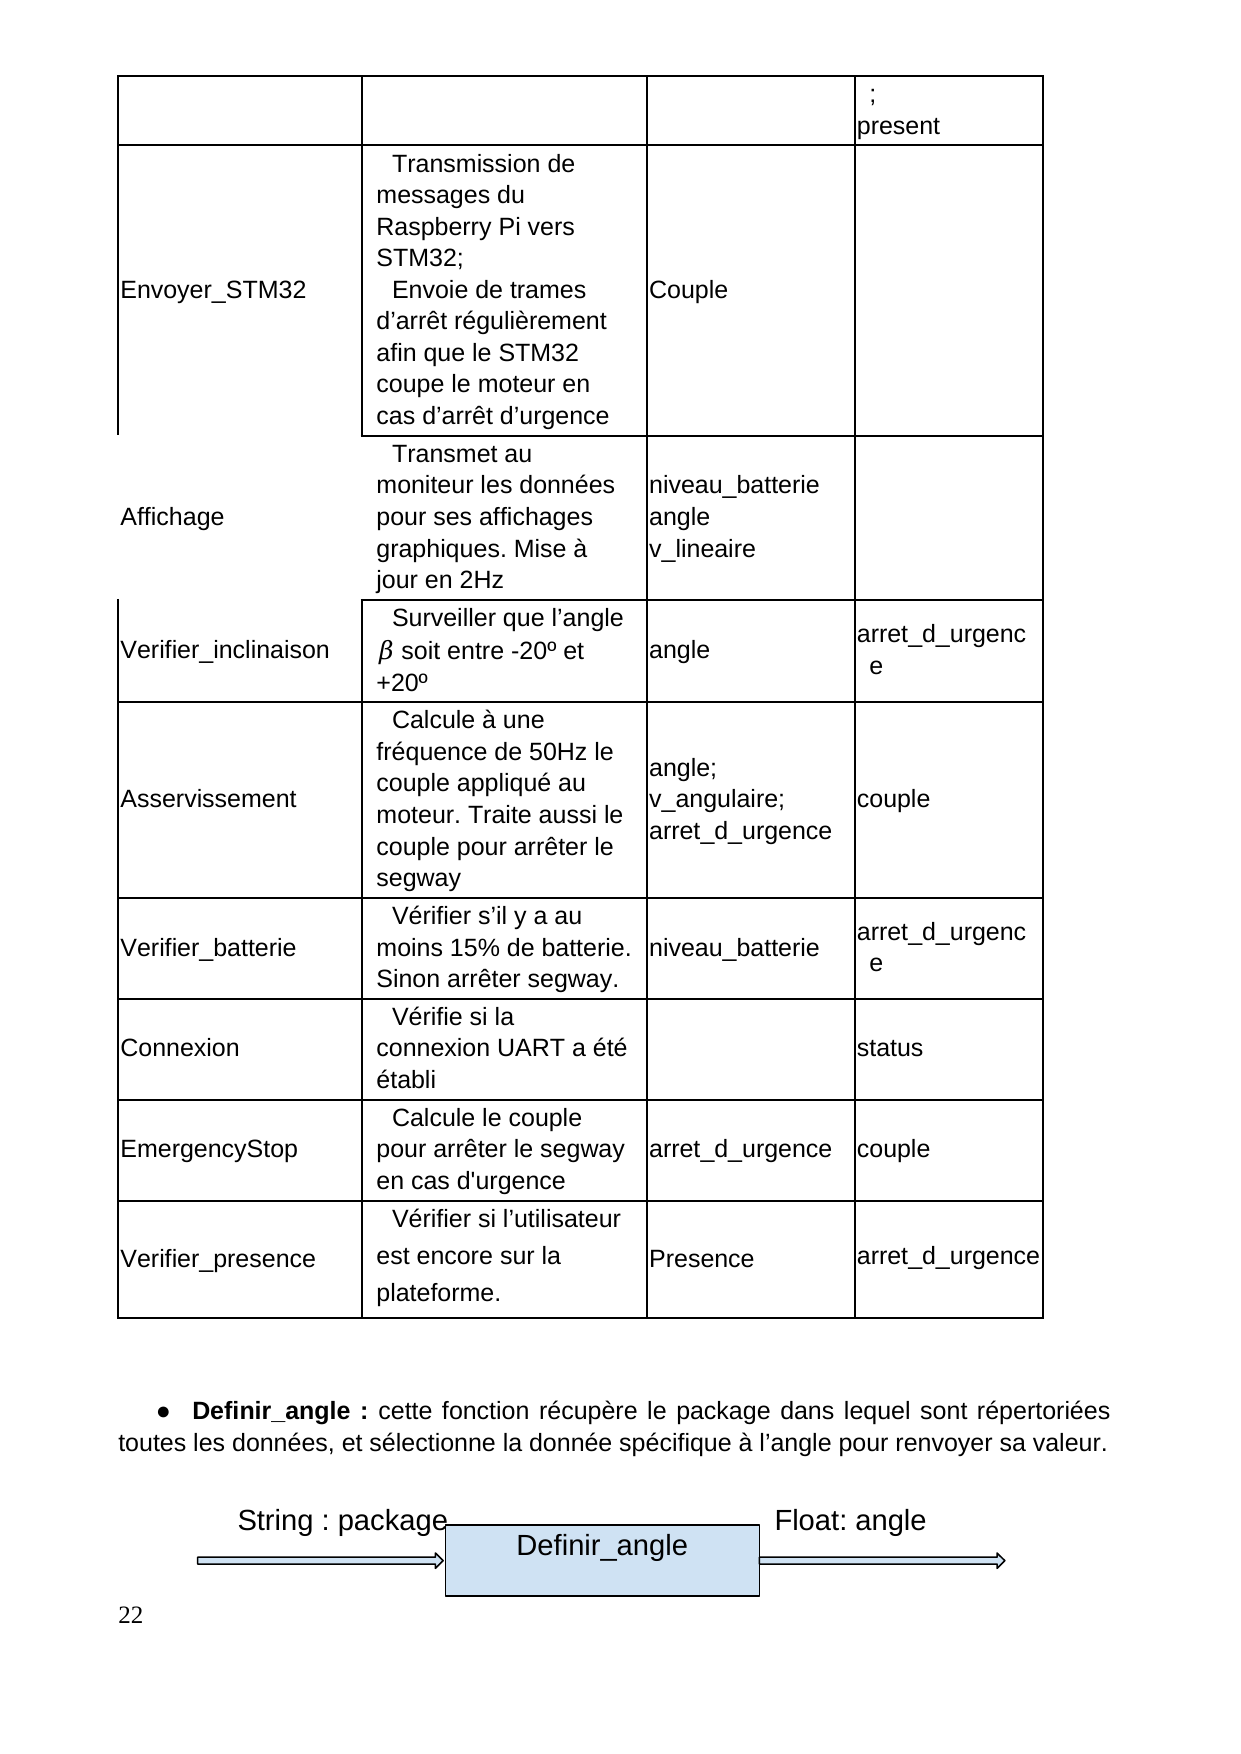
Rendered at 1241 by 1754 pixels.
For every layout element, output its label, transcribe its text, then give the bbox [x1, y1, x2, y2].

table_cell Vérifie si la connexion UART a été établi [363, 1000, 646, 1099]
table_cell Vérifier si l’utilisateur est encore sur la plateforme. [363, 1202, 646, 1317]
table_cell [648, 77, 854, 144]
table_cell Verifier_presence [119, 1202, 361, 1317]
table_cell [363, 77, 646, 144]
table_cell [856, 146, 1042, 435]
table_cell status [856, 1000, 1042, 1099]
table_cell couple [856, 703, 1042, 897]
table_cell arret_d_urgence [856, 899, 1042, 998]
table_cell Connexion [119, 1000, 361, 1099]
table_cell arret_d_urgence [648, 1101, 854, 1199]
table_cell ; present [856, 77, 1042, 144]
table_cell EmergencyStop [119, 1101, 361, 1199]
table_cell Vérifier s’il y a au moins 15% de batterie. Sinon arrêter segway. [363, 899, 646, 998]
table_cell [856, 437, 1042, 599]
table_cell Asservissement [119, 703, 361, 897]
table_cell Couple [648, 146, 854, 435]
table_cell angle [648, 601, 854, 701]
table_cell [119, 77, 361, 144]
table_cell Presence [648, 1202, 854, 1317]
table_cell Transmission de messages du Raspberry Pi vers STM32; Envoie de trames d’arrêt régulièrement afin que le STM32 coupe le moteur en cas d’arrêt d’urgence [363, 146, 646, 435]
table_cell Envoyer_STM32 [119, 146, 361, 435]
table_cell Verifier_inclinaison [119, 599, 361, 701]
table_cell couple [856, 1101, 1042, 1199]
table_cell Transmet au moniteur les données pour ses affichages graphiques. Mise à jour en 2Hz [362, 437, 646, 599]
table_cell Verifier_batterie [119, 899, 361, 998]
list Definir_angle : cette fonction récupère le package dans lequel sont répertoriées toutes les données, et sélectionne la donnée spécifique à l’angle pour renvoyer sa valeur. [118, 1396, 1112, 1457]
table_cell niveau_batterie angle v_lineaire [648, 437, 854, 599]
table_cell [648, 1000, 854, 1099]
table_cell Affichage [118, 435, 362, 599]
table_cell angle; v_angulaire; arret_d_urgence [648, 703, 854, 897]
table_cell arret_d_urgence [856, 601, 1042, 701]
table_cell arret_d_urgence [856, 1202, 1042, 1317]
table_cell Surveiller que l’angle 𝛽 soit entre -20º et +20º [363, 601, 646, 701]
table_cell niveau_batterie [648, 899, 854, 998]
table_cell Calcule à une fréquence de 50Hz le couple appliqué au moteur. Traite aussi le couple pour arrêter le segway [363, 703, 646, 897]
table_cell Calcule le couple pour arrêter le segway en cas d'urgence [363, 1101, 646, 1199]
